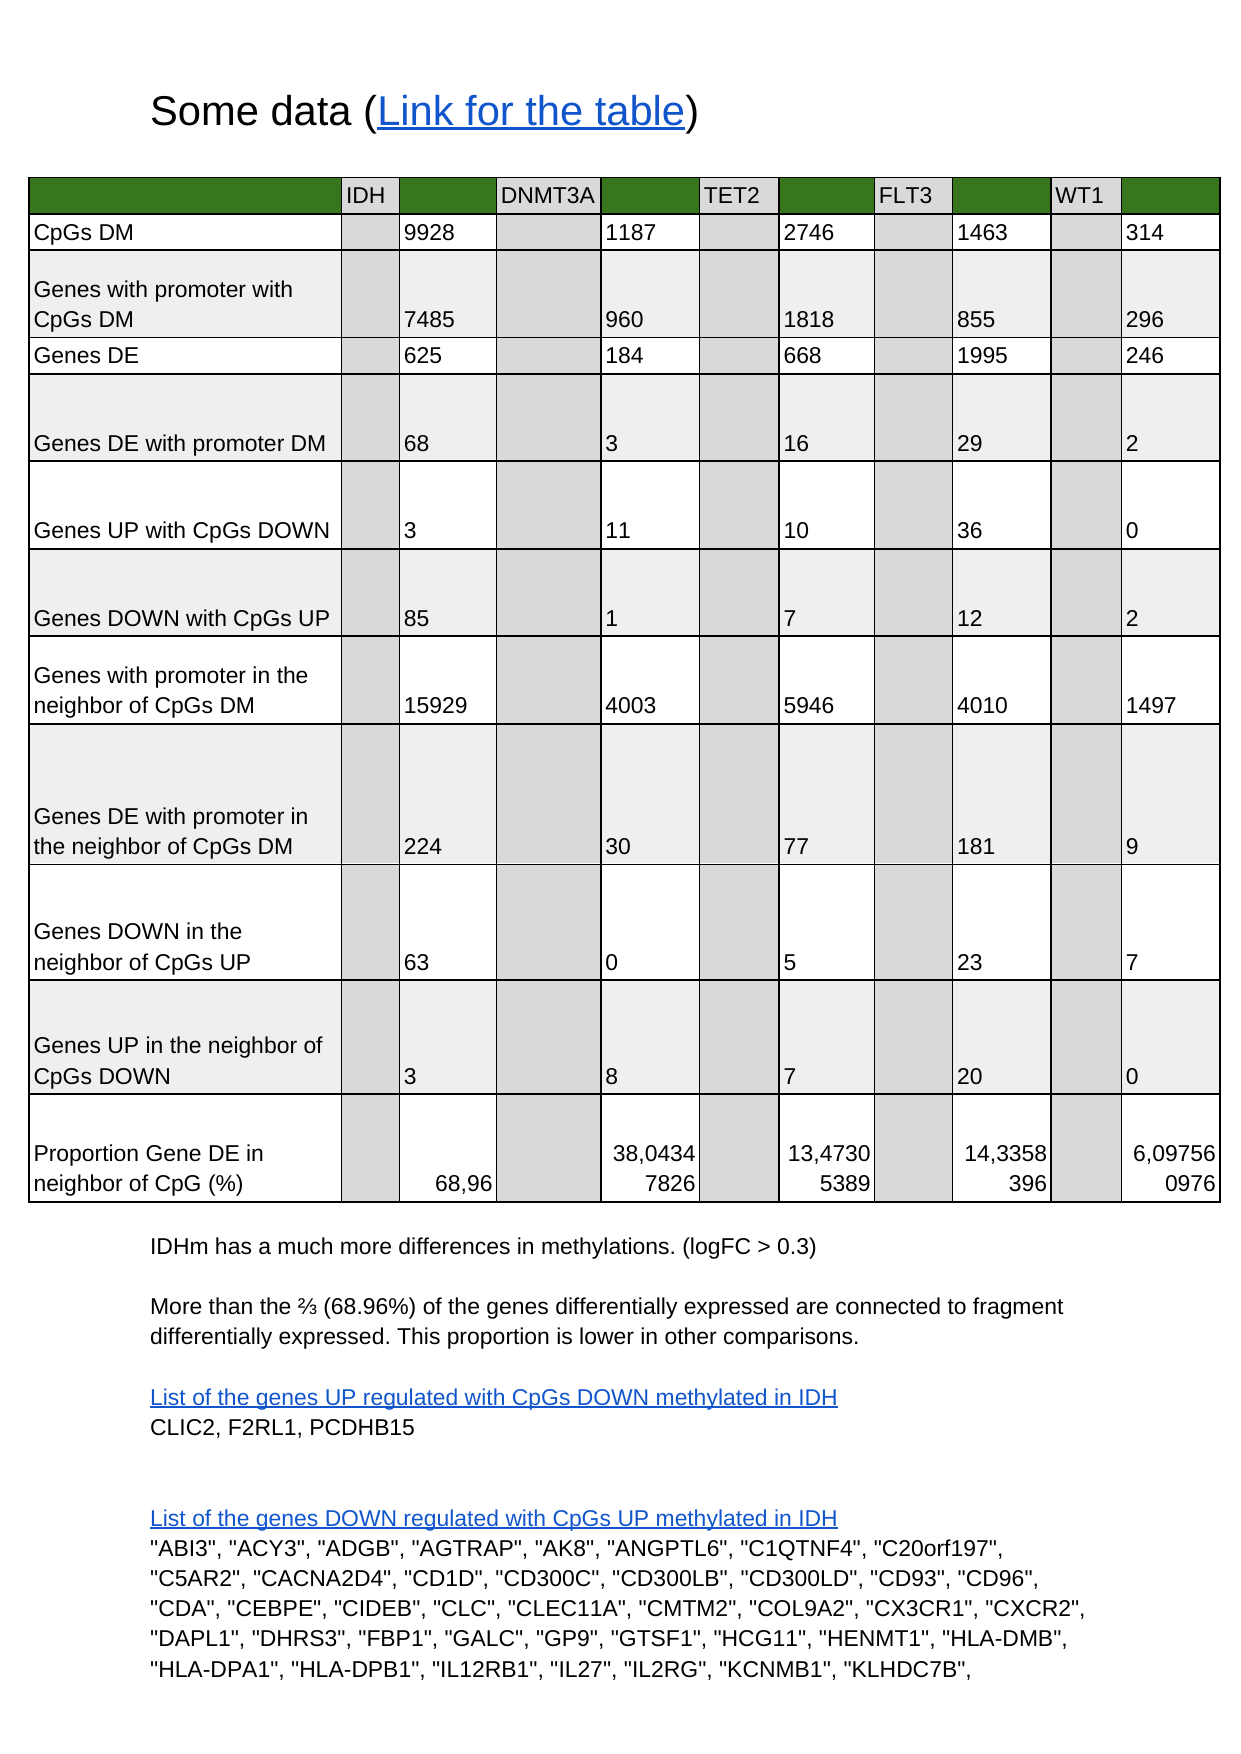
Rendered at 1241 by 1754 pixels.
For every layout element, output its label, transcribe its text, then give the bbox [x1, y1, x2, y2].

table_cell [1052, 1095, 1121, 1201]
text More than the ⅔ (68.96%) of the genes differentially expressed are connected to fragment differentially expressed. This proportion is lower in other comparisons. [150, 1293, 1090, 1350]
table_cell [1052, 865, 1121, 979]
table_cell Genes DE with promoter DM [30, 375, 341, 460]
table_header TET2 [700, 178, 778, 213]
table_cell 12 [953, 550, 1050, 635]
table_header [953, 178, 1050, 213]
text "ABI3", "ACY3", "ADGB", "AGTRAP", "AK8", "ANGPTL6", "C1QTNF4", "C20orf197", "C5AR2", "CACNA2D4", "CD1D", "CD300C", "CD300LB", "CD300LD", "CD93", "CD96", "CDA", "CEBPE", "CIDEB", "CLC", "CLEC11A", "CMTM2", "COL9A2", "CX3CR1", "CXCR2", "DAPL1", "DHRS3", "FBP1", "GALC", "GP9", "GTSF1", "HCG11", "HENMT1", "HLA-DMB", "HLA-DPA1", "HLA-DPB1", "IL12RB1", "IL27", "IL2RG", "KCNMB1", "KLHDC7B", [150, 1535, 1090, 1682]
table_cell 68 [400, 375, 496, 460]
table_cell [700, 981, 778, 1093]
table_cell [875, 338, 952, 373]
table_cell 8 [602, 981, 699, 1093]
table_cell 23 [953, 865, 1050, 979]
table_cell 7 [780, 981, 874, 1093]
table_cell [700, 1095, 778, 1201]
table_cell [497, 637, 600, 723]
table_header FLT3 [875, 178, 952, 213]
table_cell 4010 [953, 637, 1050, 723]
table_cell [342, 981, 399, 1093]
table_cell [1052, 338, 1121, 373]
table_cell 5 [780, 865, 874, 979]
table_cell 855 [953, 251, 1050, 337]
table_cell [700, 550, 778, 635]
table_cell [875, 637, 952, 723]
table_cell [342, 338, 399, 373]
table_cell 625 [400, 338, 496, 373]
table_cell [700, 375, 778, 460]
table_cell [700, 865, 778, 979]
text IDHm has a much more differences in methylations. (logFC > 0.3) [150, 1233, 1090, 1259]
table_cell 20 [953, 981, 1050, 1093]
table_cell [1052, 375, 1121, 460]
table_cell [342, 550, 399, 635]
table_cell Genes DE with promoter in the neighbor of CpGs DM [30, 725, 341, 863]
table_cell 36 [953, 462, 1050, 548]
table_cell Genes with promoter with CpGs DM [30, 251, 341, 337]
table_cell 1463 [953, 215, 1050, 249]
table_cell [342, 865, 399, 979]
table_cell [497, 251, 600, 337]
table_cell 3 [602, 375, 699, 460]
table_cell [700, 725, 778, 863]
table_cell [497, 375, 600, 460]
table_cell [700, 251, 778, 337]
table_cell 181 [953, 725, 1050, 863]
table_cell 11 [602, 462, 699, 548]
table_cell Genes UP with CpGs DOWN [30, 462, 341, 548]
table_cell 30 [602, 725, 699, 863]
table_cell 5946 [780, 637, 874, 723]
table_cell [700, 338, 778, 373]
table_header WT1 [1052, 178, 1121, 213]
table_cell 0 [602, 865, 699, 979]
table_header IDH [342, 178, 399, 213]
table_cell 7 [1122, 865, 1219, 979]
table_cell [700, 462, 778, 548]
table_cell [700, 215, 778, 249]
table_cell CpGs DM [30, 215, 341, 249]
table_cell Proportion Gene DE in neighbor of CpG (%) [30, 1095, 341, 1201]
table_cell 2746 [780, 215, 874, 249]
table_cell Genes DOWN with CpGs UP [30, 550, 341, 635]
table_cell [875, 981, 952, 1093]
table_cell [497, 215, 600, 249]
table_cell 184 [602, 338, 699, 373]
table_cell 16 [780, 375, 874, 460]
text List of the genes DOWN regulated with CpGs UP methylated in IDH [150, 1504, 1090, 1531]
table_cell [497, 725, 600, 863]
table_cell 3 [400, 981, 496, 1093]
text List of the genes UP regulated with CpGs DOWN methylated in IDH [150, 1384, 1090, 1410]
table_cell [875, 215, 952, 249]
table_cell Genes UP in the neighbor of CpGs DOWN [30, 981, 341, 1093]
table_cell [497, 981, 600, 1093]
table_cell 9928 [400, 215, 496, 249]
table_cell 15929 [400, 637, 496, 723]
table_cell 7 [780, 550, 874, 635]
table_cell [342, 1095, 399, 1201]
table_cell 13,47305389 [780, 1095, 874, 1201]
text CLIC2, F2RL1, PCDHB15 [150, 1414, 1090, 1440]
table_cell [875, 251, 952, 337]
table_cell [1052, 637, 1121, 723]
table_cell [497, 462, 600, 548]
table_cell 29 [953, 375, 1050, 460]
table_cell 0 [1122, 462, 1219, 548]
table_cell 668 [780, 338, 874, 373]
table_cell [497, 865, 600, 979]
table_cell 0 [1122, 981, 1219, 1093]
table_cell [1052, 550, 1121, 635]
table_header [400, 178, 496, 213]
table_cell [1052, 215, 1121, 249]
table_cell 1497 [1122, 637, 1219, 723]
table_cell [342, 462, 399, 548]
table_cell 10 [780, 462, 874, 548]
table_cell 314 [1122, 215, 1219, 249]
table_cell 9 [1122, 725, 1219, 863]
table_cell 246 [1122, 338, 1219, 373]
table_cell 296 [1122, 251, 1219, 337]
table_cell 1 [602, 550, 699, 635]
table_cell 6,097560976 [1122, 1095, 1219, 1201]
table_cell 1187 [602, 215, 699, 249]
table_cell [1052, 725, 1121, 863]
table_cell 224 [400, 725, 496, 863]
table_cell [875, 1095, 952, 1201]
table_header DNMT3A [497, 178, 600, 213]
table_cell [342, 215, 399, 249]
table_cell [1052, 462, 1121, 548]
table_cell 38,04347826 [602, 1095, 699, 1201]
table_cell 63 [400, 865, 496, 979]
table_cell [700, 637, 778, 723]
table_cell [875, 375, 952, 460]
table_cell [497, 338, 600, 373]
table_cell [342, 725, 399, 863]
table_cell Genes with promoter in the neighbor of CpGs DM [30, 637, 341, 723]
table_cell [875, 550, 952, 635]
table_cell 77 [780, 725, 874, 863]
table_cell 85 [400, 550, 496, 635]
table_header [1122, 178, 1219, 213]
table_cell 1995 [953, 338, 1050, 373]
table_header [602, 178, 699, 213]
table_cell 1818 [780, 251, 874, 337]
table_cell Genes DOWN in the neighbor of CpGs UP [30, 865, 341, 979]
table_header [780, 178, 874, 213]
table_cell 7485 [400, 251, 496, 337]
table_cell [875, 462, 952, 548]
table_cell 2 [1122, 375, 1219, 460]
table_cell [1052, 251, 1121, 337]
table_cell [1052, 981, 1121, 1093]
table_cell [342, 637, 399, 723]
table_cell 4003 [602, 637, 699, 723]
table_cell [497, 550, 600, 635]
table_cell Genes DE [30, 338, 341, 373]
table_cell [497, 1095, 600, 1201]
table_cell [875, 865, 952, 979]
table_cell 960 [602, 251, 699, 337]
table_cell 68,96 [400, 1095, 496, 1201]
table_cell [342, 375, 399, 460]
table_header [30, 178, 341, 213]
table_cell [875, 725, 952, 863]
table_cell 14,3358396 [953, 1095, 1050, 1201]
table_cell [342, 251, 399, 337]
table_cell 2 [1122, 550, 1219, 635]
table_cell 3 [400, 462, 496, 548]
subtitle Some data (Link for the table) [150, 86, 1090, 134]
